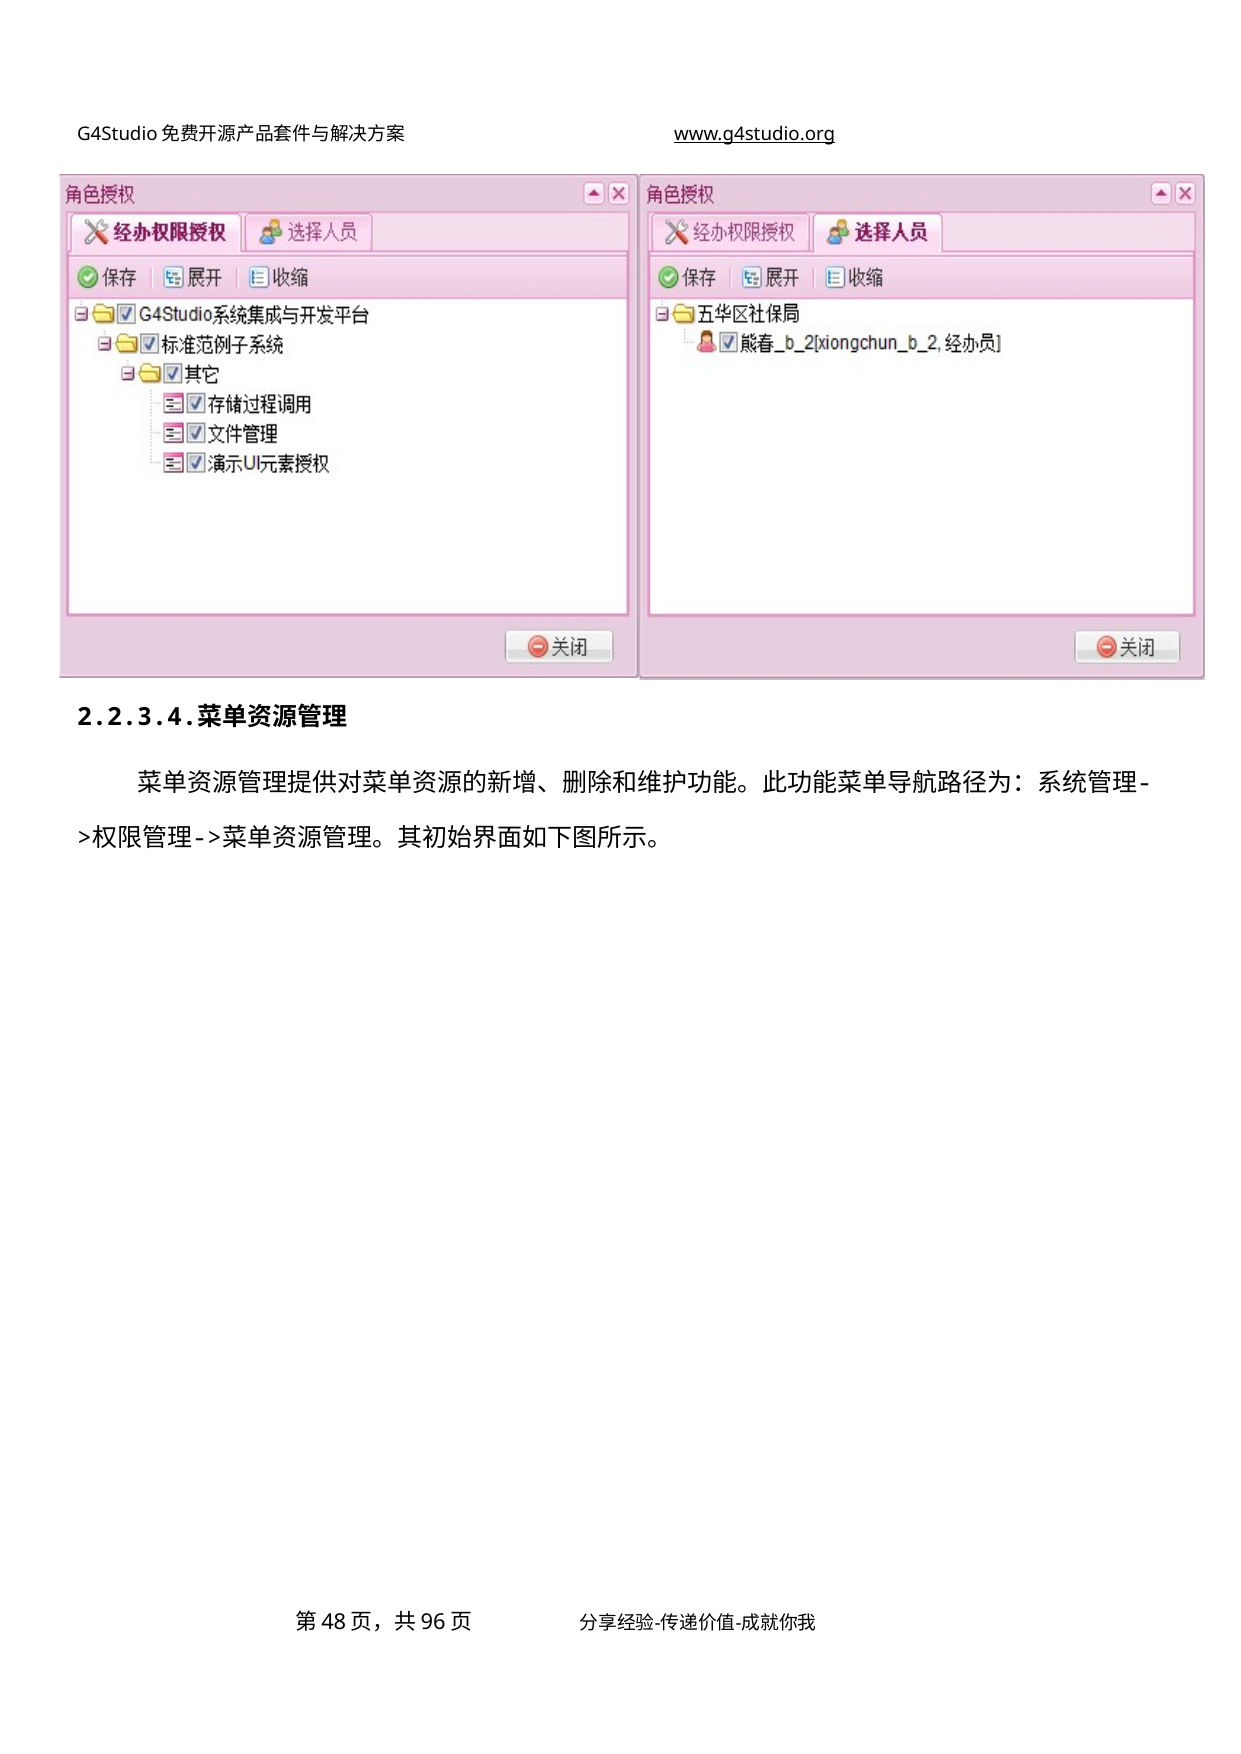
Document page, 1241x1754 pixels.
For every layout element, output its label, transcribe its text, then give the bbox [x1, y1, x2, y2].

subtitle 2.2.3.4.菜单资源管理 [77, 678, 1163, 732]
text 菜单资源管理提供对菜单资源的新增、删除和维护功能。此功能菜单导航路径为：系统管理->权限管理->菜单资源管理。其初始界面如下图所示。 [77, 763, 1163, 853]
picture [59, 174, 1205, 680]
